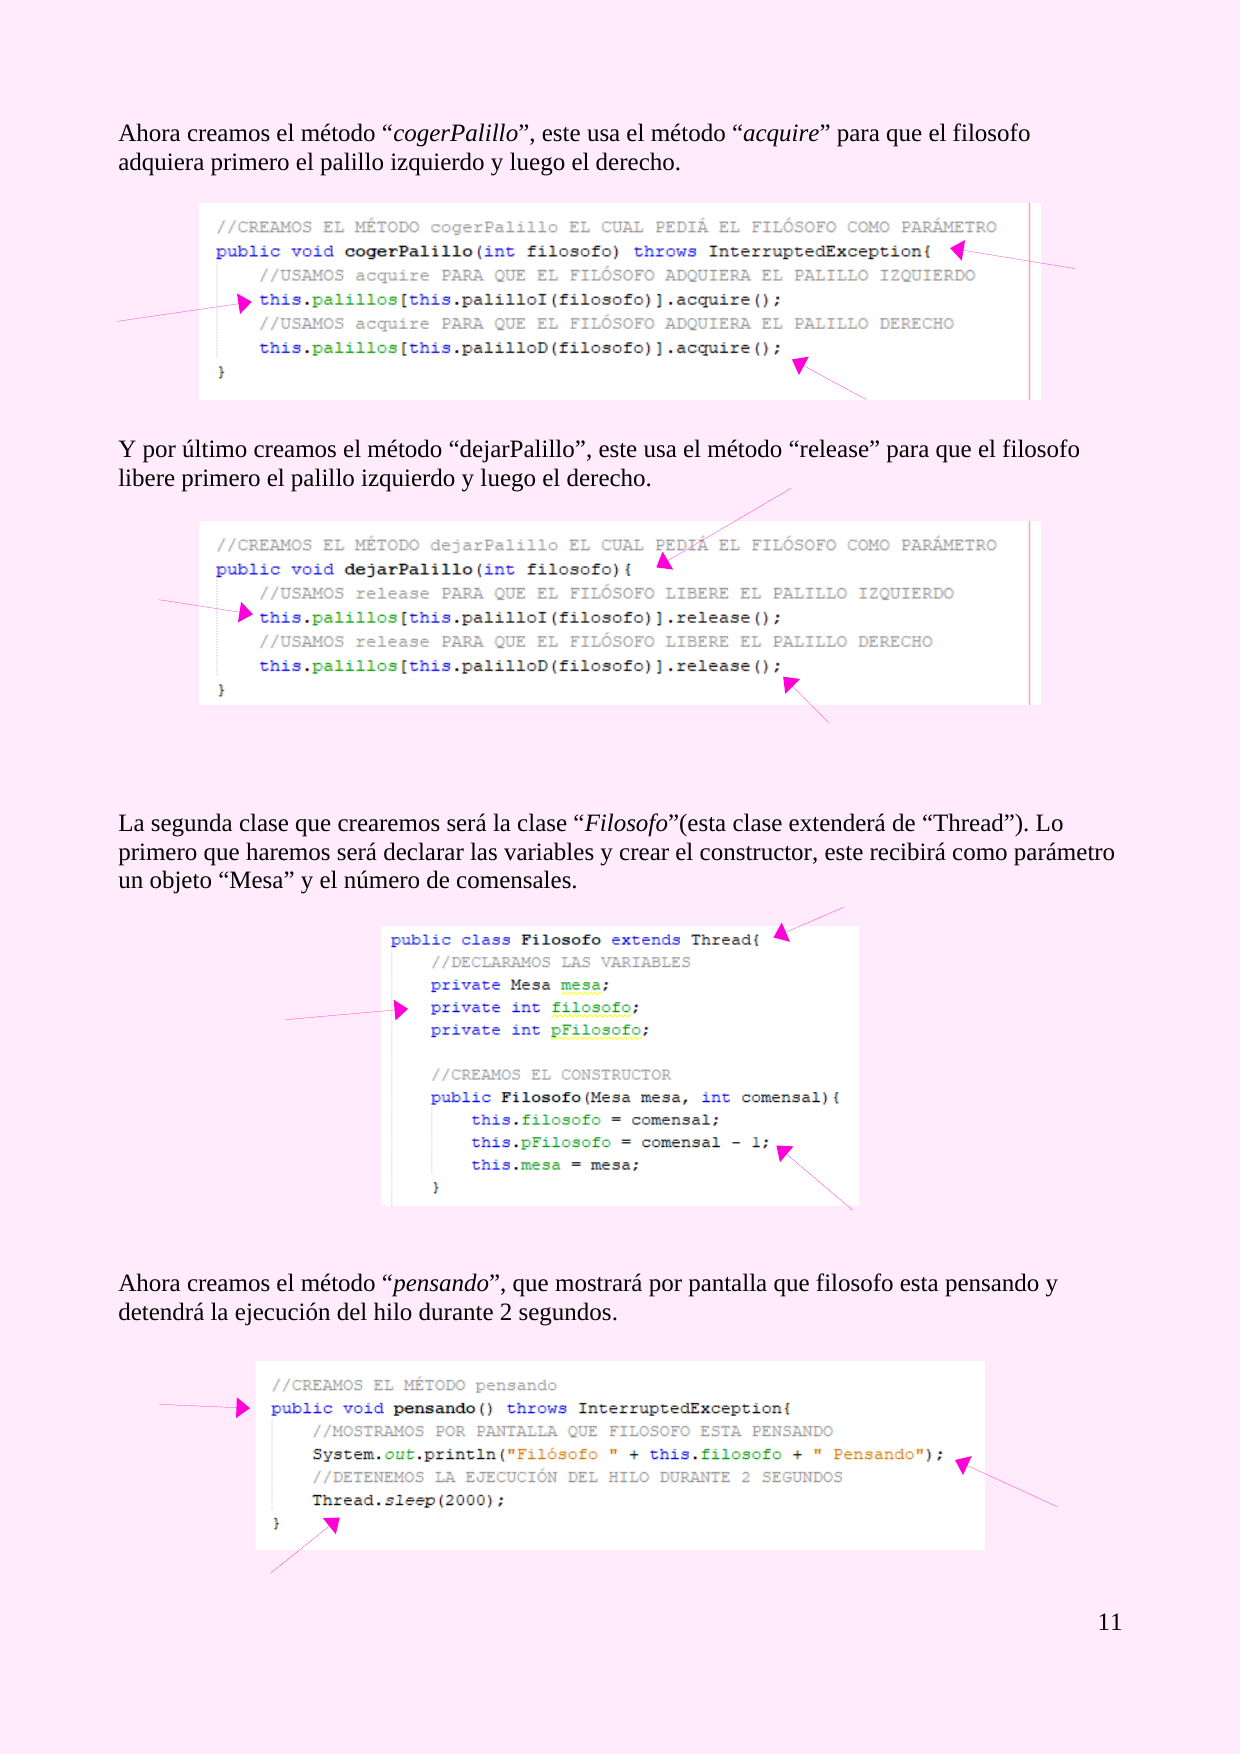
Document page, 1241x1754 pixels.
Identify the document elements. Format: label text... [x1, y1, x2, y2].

picture [199, 521, 1041, 705]
text Ahora creamos el método “pensando”, que mostrará por pantalla que filosofo esta pensando y detendrá la ejecución del hilo durante 2 segundos. [118, 1268, 1122, 1326]
picture [380, 926, 860, 1206]
picture [255, 1361, 985, 1550]
text La segunda clase que crearemos será la clase “Filosofo”(esta clase extenderá de “Thread”). Lo primero que haremos será declarar las variables y crear el constructor, este recibirá como parámetro un objeto “Mesa” y el número de comensales. [118, 808, 1122, 894]
picture [784, 926, 797, 931]
text Y por último creamos el método “dejarPalillo”, este usa el método “release” para que el filosofo libere primero el palillo izquierdo y luego el derecho. [118, 434, 1122, 492]
text Ahora creamos el método “cogerPalillo”, este usa el método “acquire” para que el filosofo adquiera primero el palillo izquierdo y luego el derecho. [118, 118, 1122, 176]
picture [199, 203, 1041, 400]
